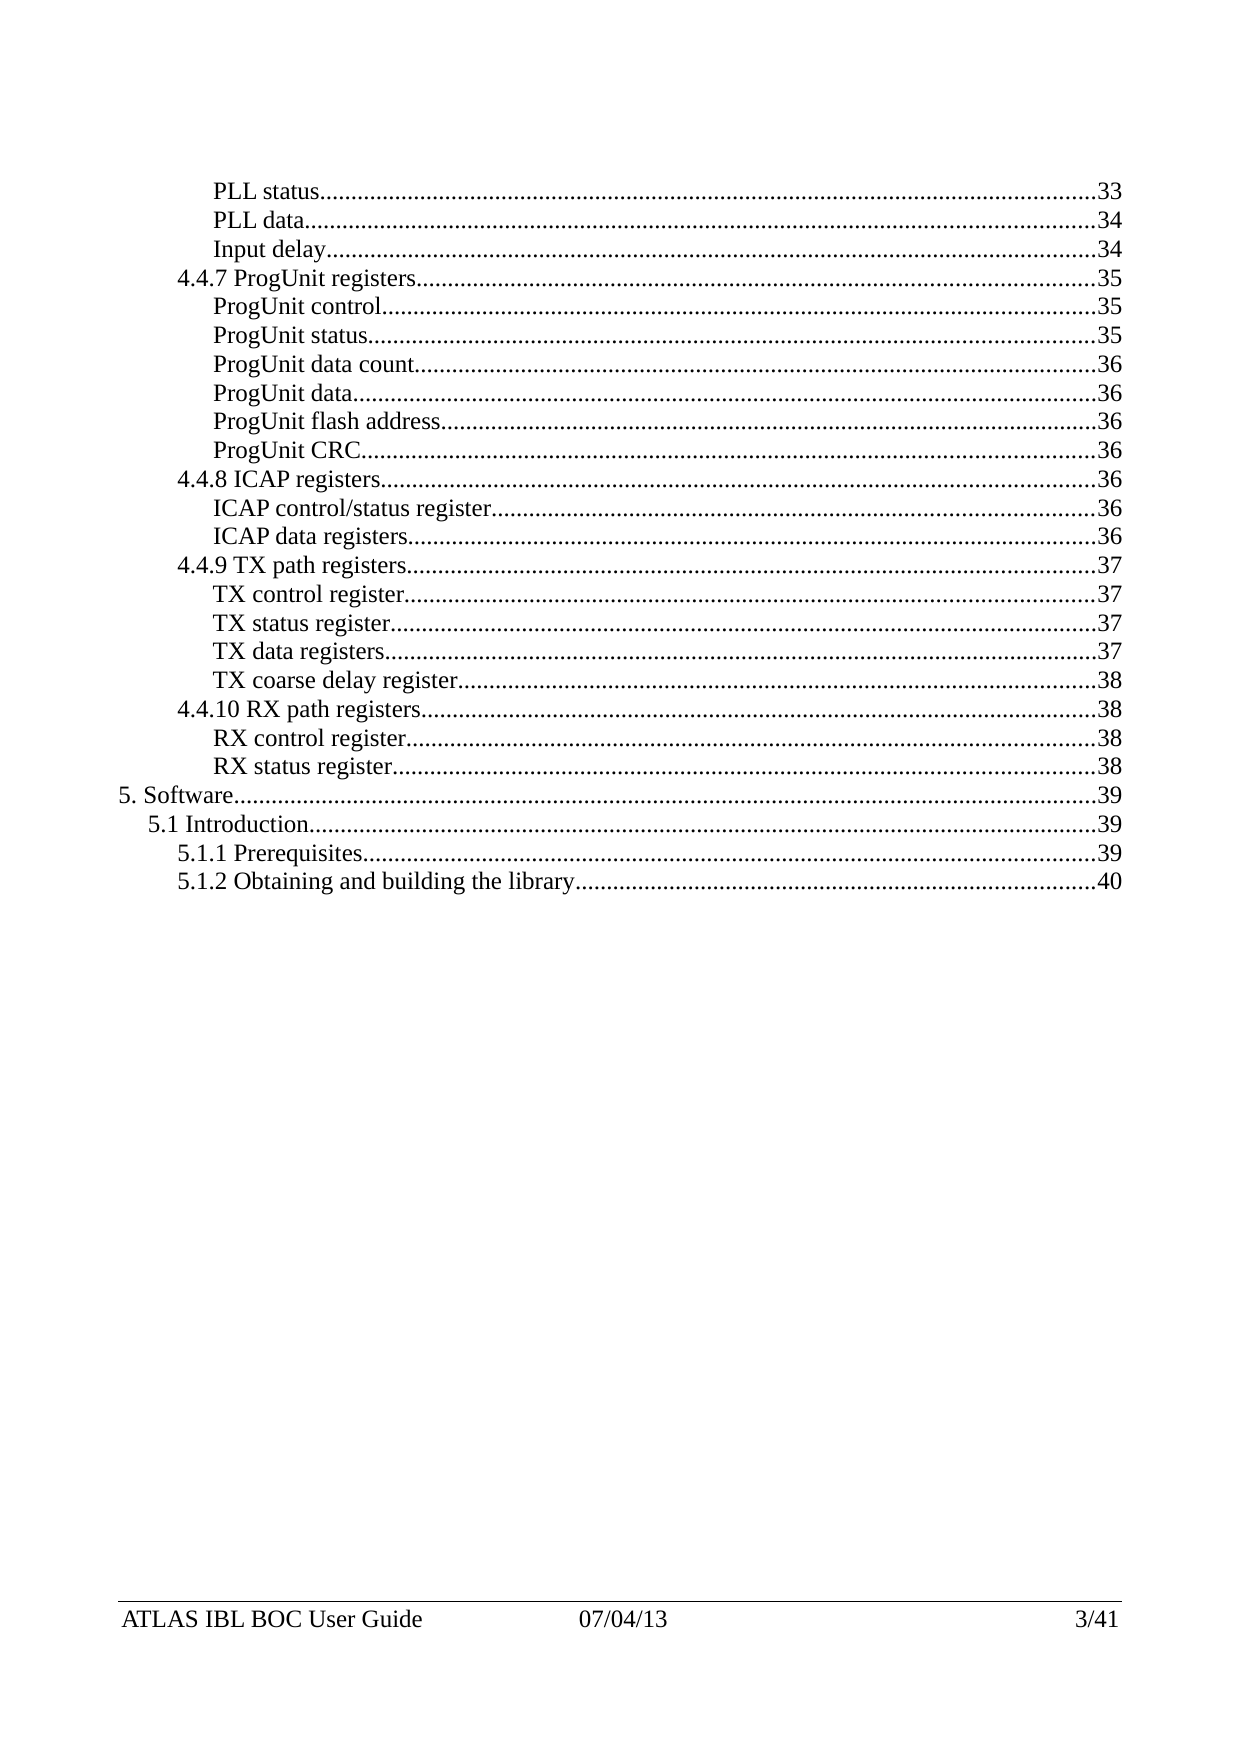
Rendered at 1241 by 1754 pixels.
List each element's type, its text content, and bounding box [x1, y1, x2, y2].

text ProgUnit data 36 [207, 378, 1122, 406]
text 4.4.7 ProgUnit registers 35 [177, 263, 1122, 291]
text 5.1.2 Obtaining and building the library 40 [177, 866, 1122, 895]
text Input delay 34 [207, 234, 1122, 263]
text ProgUnit CRC 36 [207, 435, 1122, 464]
text TX control register 37 [207, 579, 1122, 608]
text 5.1.1 Prerequisites 39 [177, 838, 1122, 866]
text 4.4.8 ICAP registers 36 [177, 464, 1122, 493]
text ProgUnit data count 36 [207, 349, 1122, 378]
text 5. Software 39 [118, 780, 1122, 809]
text ICAP data registers 36 [207, 521, 1122, 550]
text 4.4.9 TX path registers 37 [177, 550, 1122, 579]
text RX control register 38 [207, 723, 1122, 751]
text PLL status 33 [207, 176, 1122, 205]
text 5.1 Introduction 39 [148, 809, 1122, 838]
text TX status register 37 [207, 608, 1122, 636]
text ICAP control/status register 36 [207, 493, 1122, 521]
text TX coarse delay register 38 [207, 665, 1122, 694]
text 4.4.10 RX path registers 38 [177, 694, 1122, 723]
text ProgUnit status 35 [207, 320, 1122, 349]
text ProgUnit control 35 [207, 291, 1122, 320]
text RX status register 38 [207, 751, 1122, 780]
text TX data registers 37 [207, 636, 1122, 665]
text PLL data 34 [207, 205, 1122, 234]
text ProgUnit flash address 36 [207, 406, 1122, 435]
